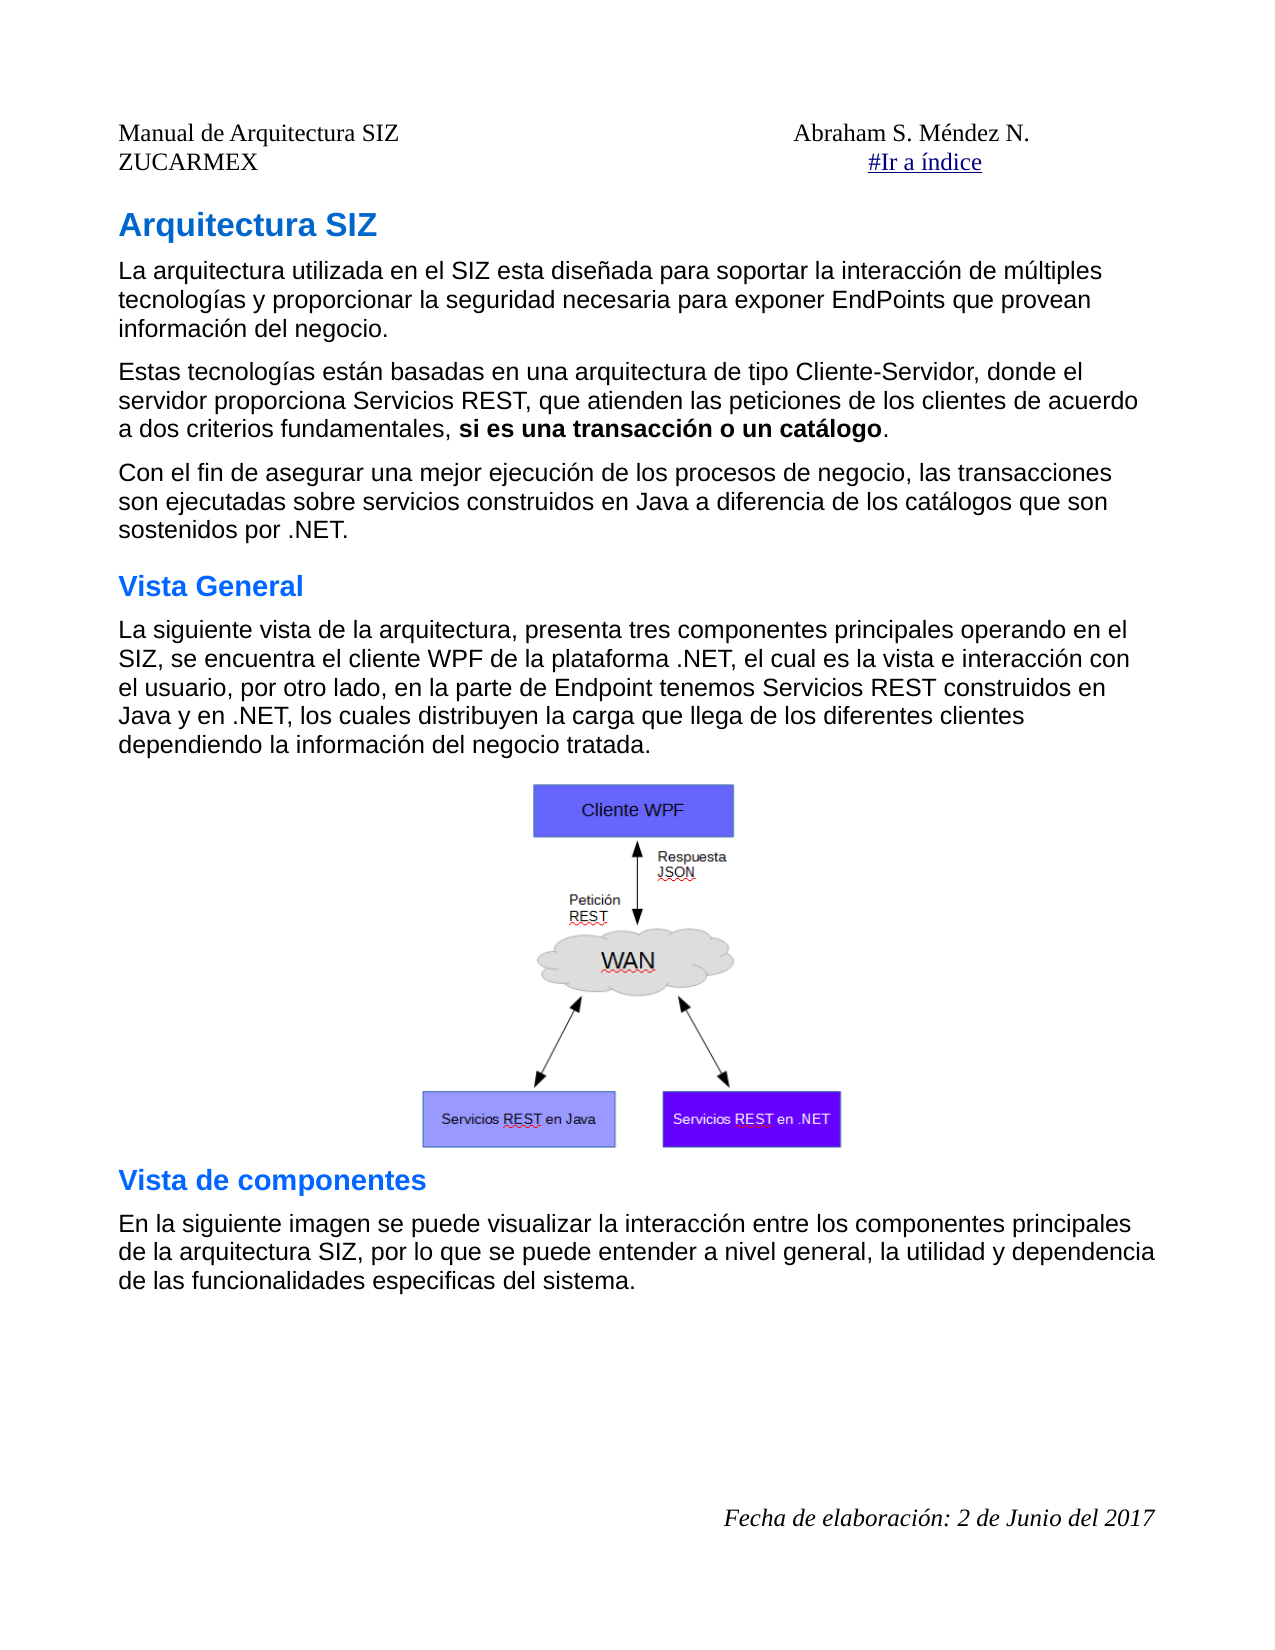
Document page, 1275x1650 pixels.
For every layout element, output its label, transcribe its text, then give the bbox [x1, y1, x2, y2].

text Con el fin de asegurar una mejor ejecución de los procesos de negocio, las transacciones son ejecutadas sobre servicios construidos en Java a diferencia de los catálogos que son sostenidos por .NET. [118, 458, 1157, 544]
text La siguiente vista de la arquitectura, presenta tres componentes principales operando en el SIZ, se encuentra el cliente WPF de la plataforma .NET, el cual es la vista e interacción con el usuario, por otro lado, en la parte de Endpoint tenemos Servicios REST construidos en Java y en .NET, los cuales distribuyen la carga que llega de los diferentes clientes dependiendo la información del negocio tratada. [118, 615, 1157, 759]
text La arquitectura utilizada en el SIZ esta diseñada para soportar la interacción de múltiples tecnologías y proporcionar la seguridad necesaria para exponer EndPoints que provean información del negocio. [118, 256, 1157, 342]
text Vista de componentes [118, 784, 1157, 1196]
text Estas tecnologías están basadas en una arquitectura de tipo Cliente-Servidor, donde el servidor proporciona Servicios REST, que atienden las peticiones de los clientes de acuerdo a dos criterios fundamentales, si es una transacción o un catálogo. [118, 357, 1157, 443]
picture [387, 773, 888, 1163]
text Vista General [118, 569, 1157, 602]
text En la siguiente imagen se puede visualizar la interacción entre los componentes principales de la arquitectura SIZ, por lo que se puede entender a nivel general, la utilidad y dependencia de las funcionalidades especificas del sistema. [118, 1209, 1157, 1295]
text Arquitectura SIZ [118, 205, 1157, 243]
